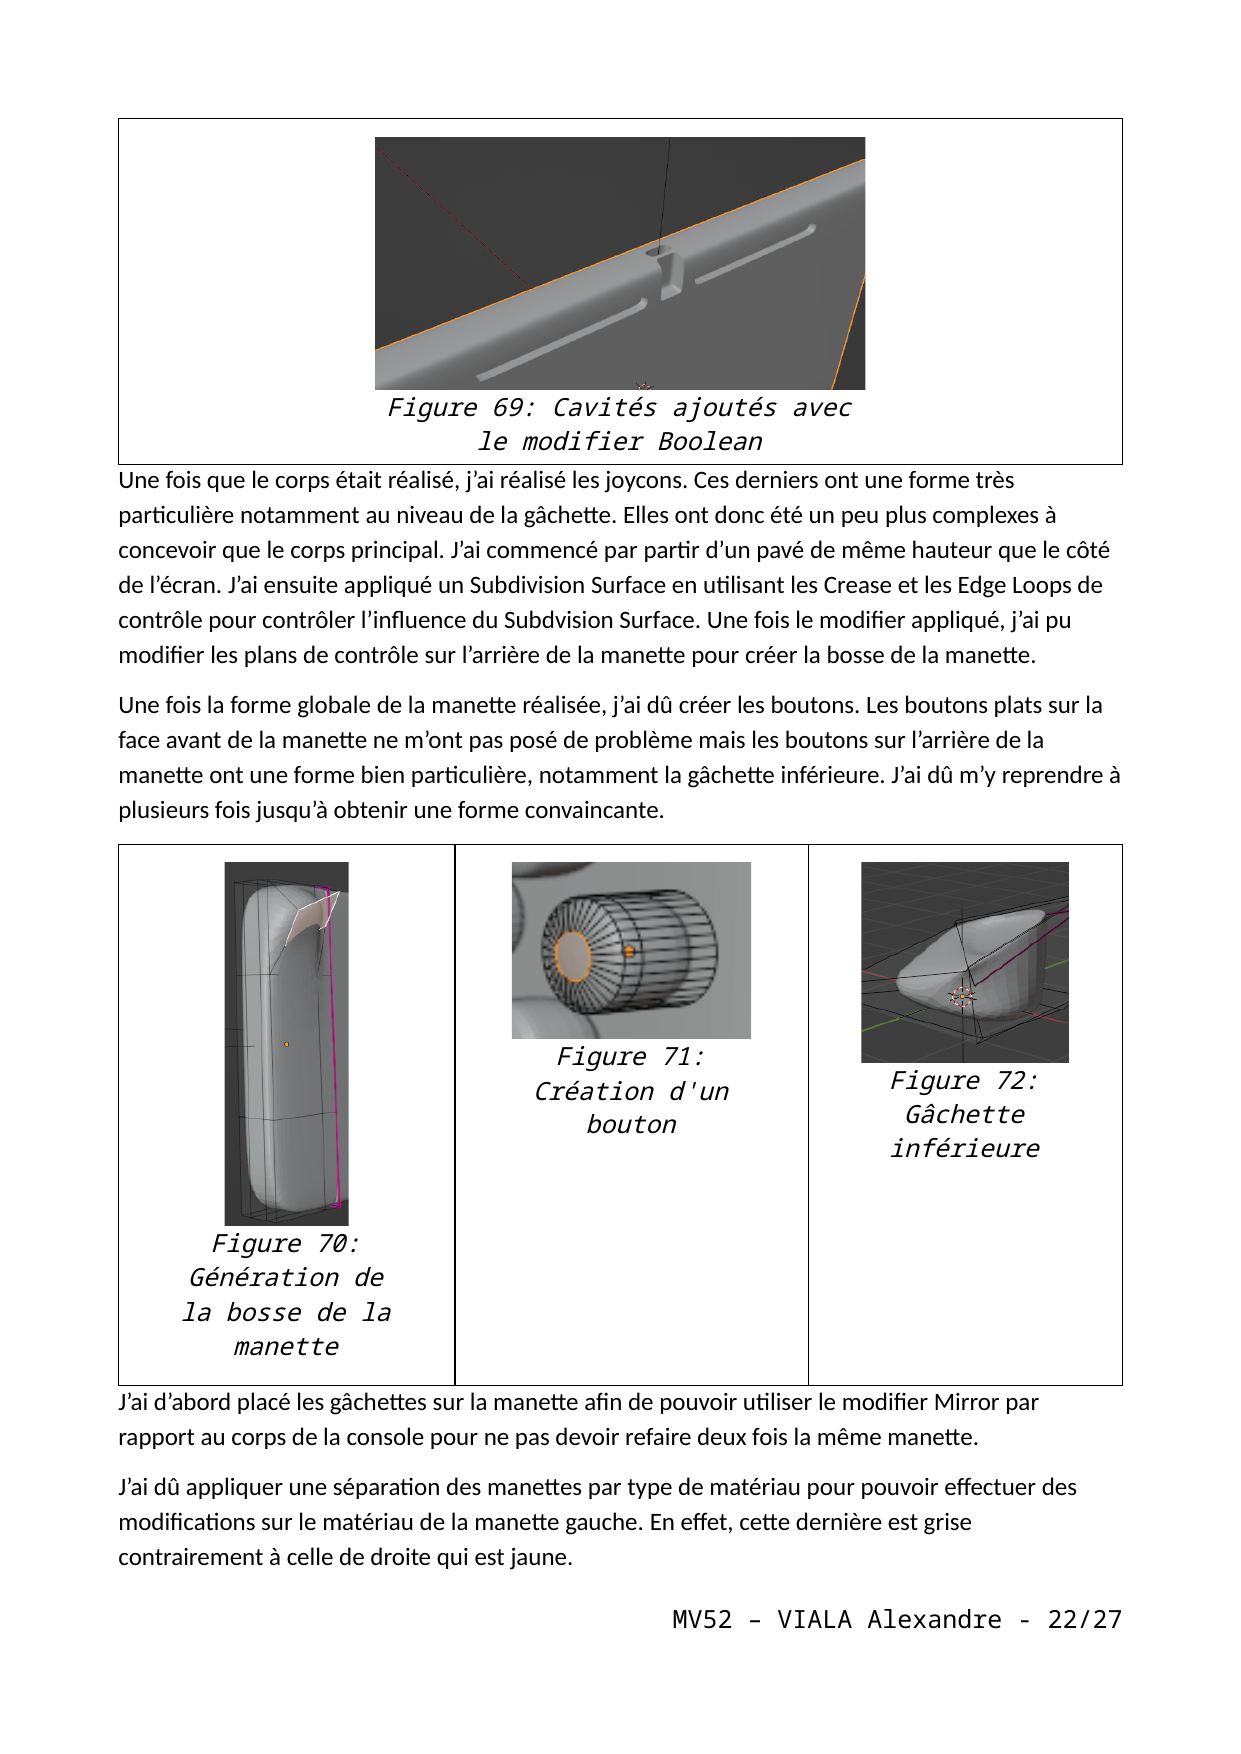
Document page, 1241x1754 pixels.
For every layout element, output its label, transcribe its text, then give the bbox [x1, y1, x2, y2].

table_header [119, 845, 454, 1385]
picture [375, 137, 866, 390]
table_header [809, 845, 1122, 1385]
text J’ai dû appliquer une séparation des manettes par type de matériau pour pouvoir effectuer des modifications sur le matériau de la manette gauche. En effet, cette dernière est grise contrairement à celle de droite qui est jaune. [118, 1471, 1122, 1571]
text Une fois que le corps était réalisé, j’ai réalisé les joycons. Ces derniers ont une forme très particulière notamment au niveau de la gâchette. Elles ont donc été un peu plus complexes à concevoir que le corps principal. J’ai commencé par partir d’un pavé de même hauteur que le côté de l’écran. J’ai ensuite appliqué un Subdivision Surface en utilisant les Crease et les Edge Loops de contrôle pour contrôler l’influence du Subdvision Surface. Une fois le modifier appliqué, j’ai pu modifier les plans de contrôle sur l’arrière de la manette pour créer la bosse de la manette. [118, 465, 1122, 670]
table_header [456, 845, 808, 1385]
picture [224, 862, 349, 1226]
text J’ai d’abord placé les gâchettes sur la manette afin de pouvoir utiliser le modifier Mirror par rapport au corps de la console pour ne pas devoir refaire deux fois la même manette. [118, 1386, 1122, 1452]
picture [511, 862, 752, 1039]
text Une fois la forme globale de la manette réalisée, j’ai dû créer les boutons. Les boutons plats sur la face avant de la manette ne m’ont pas posé de problème mais les boutons sur l’arrière de la manette ont une forme bien particulière, notamment la gâchette inférieure. J’ai dû m’y reprendre à plusieurs fois jusqu’à obtenir une forme convaincante. [118, 689, 1122, 824]
table_header [119, 119, 1122, 463]
picture [861, 862, 1069, 1063]
